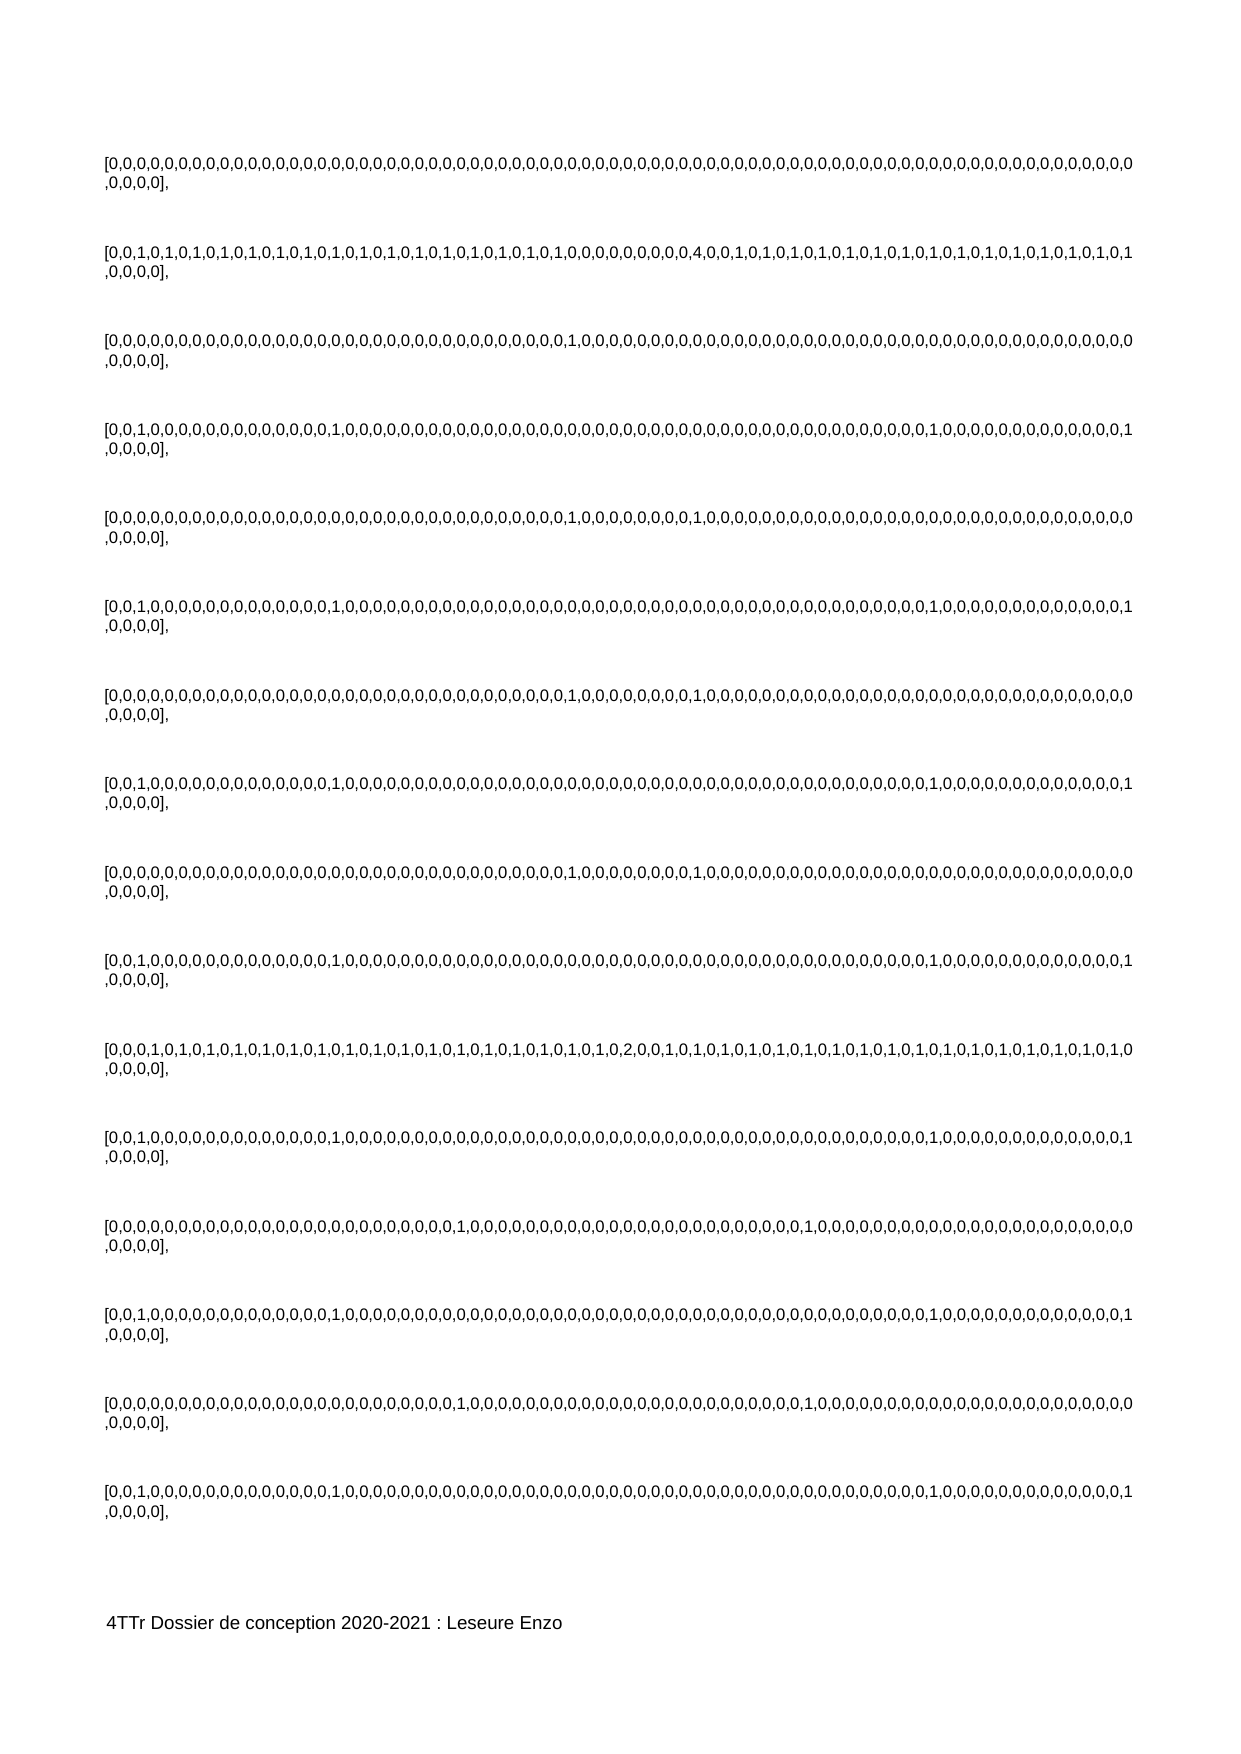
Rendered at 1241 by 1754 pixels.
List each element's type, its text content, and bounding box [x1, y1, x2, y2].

text [0,0,1,0,0,0,0,0,0,0,0,0,0,0,0,0,1,0,0,0,0,0,0,0,0,0,0,0,0,0,0,0,0,0,0,0,0,0,0,0,0,0,0,0,0,0,0,0,0,0,0,0,0,0,0,0,0,0,0,1,0,0,0,0,0,0,0,0,0,0,0,0,0,1,0,0,0,0], [104, 1444, 1134, 1521]
text [0,0,1,0,0,0,0,0,0,0,0,0,0,0,0,0,1,0,0,0,0,0,0,0,0,0,0,0,0,0,0,0,0,0,0,0,0,0,0,0,0,0,0,0,0,0,0,0,0,0,0,0,0,0,0,0,0,0,0,1,0,0,0,0,0,0,0,0,0,0,0,0,0,1,0,0,0,0], [104, 1267, 1134, 1343]
text [0,0,1,0,0,0,0,0,0,0,0,0,0,0,0,0,1,0,0,0,0,0,0,0,0,0,0,0,0,0,0,0,0,0,0,0,0,0,0,0,0,0,0,0,0,0,0,0,0,0,0,0,0,0,0,0,0,0,0,1,0,0,0,0,0,0,0,0,0,0,0,0,0,1,0,0,0,0], [104, 913, 1134, 989]
text [0,0,0,0,0,0,0,0,0,0,0,0,0,0,0,0,0,0,0,0,0,0,0,0,0,0,0,0,0,0,0,0,0,1,0,0,0,0,0,0,0,0,0,0,0,0,0,0,0,0,0,0,0,0,0,0,0,0,0,0,0,0,0,0,0,0,0,0,0,0,0,0,0,0,0,0,0,0], [104, 293, 1134, 369]
text [0,0,0,1,0,1,0,1,0,1,0,1,0,1,0,1,0,1,0,1,0,1,0,1,0,1,0,1,0,1,0,1,0,1,0,1,0,2,0,0,1,0,1,0,1,0,1,0,1,0,1,0,1,0,1,0,1,0,1,0,1,0,1,0,1,0,1,0,1,0,1,0,1,0,0,0,0,0], [104, 1001, 1134, 1078]
text [0,0,0,0,0,0,0,0,0,0,0,0,0,0,0,0,0,0,0,0,0,0,0,0,0,0,0,0,0,0,0,0,0,1,0,0,0,0,0,0,0,0,1,0,0,0,0,0,0,0,0,0,0,0,0,0,0,0,0,0,0,0,0,0,0,0,0,0,0,0,0,0,0,0,0,0,0,0], [104, 824, 1134, 901]
text [0,0,0,0,0,0,0,0,0,0,0,0,0,0,0,0,0,0,0,0,0,0,0,0,0,0,0,0,0,0,0,0,0,1,0,0,0,0,0,0,0,0,1,0,0,0,0,0,0,0,0,0,0,0,0,0,0,0,0,0,0,0,0,0,0,0,0,0,0,0,0,0,0,0,0,0,0,0], [104, 647, 1134, 724]
text [0,0,0,0,0,0,0,0,0,0,0,0,0,0,0,0,0,0,0,0,0,0,0,0,0,0,0,0,0,0,0,0,0,0,0,0,0,0,0,0,0,0,0,0,0,0,0,0,0,0,0,0,0,0,0,0,0,0,0,0,0,0,0,0,0,0,0,0,0,0,0,0,0,0,0,0,0,0], [104, 154, 1134, 192]
text [0,0,1,0,0,0,0,0,0,0,0,0,0,0,0,0,1,0,0,0,0,0,0,0,0,0,0,0,0,0,0,0,0,0,0,0,0,0,0,0,0,0,0,0,0,0,0,0,0,0,0,0,0,0,0,0,0,0,0,1,0,0,0,0,0,0,0,0,0,0,0,0,0,1,0,0,0,0], [104, 736, 1134, 812]
text [0,0,1,0,0,0,0,0,0,0,0,0,0,0,0,0,1,0,0,0,0,0,0,0,0,0,0,0,0,0,0,0,0,0,0,0,0,0,0,0,0,0,0,0,0,0,0,0,0,0,0,0,0,0,0,0,0,0,0,1,0,0,0,0,0,0,0,0,0,0,0,0,0,1,0,0,0,0], [104, 381, 1134, 458]
text [0,0,0,0,0,0,0,0,0,0,0,0,0,0,0,0,0,0,0,0,0,0,0,0,0,1,0,0,0,0,0,0,0,0,0,0,0,0,0,0,0,0,0,0,0,0,0,0,0,0,1,0,0,0,0,0,0,0,0,0,0,0,0,0,0,0,0,0,0,0,0,0,0,0,0,0,0,0], [104, 1355, 1134, 1432]
text [0,0,1,0,1,0,1,0,1,0,1,0,1,0,1,0,1,0,1,0,1,0,1,0,1,0,1,0,1,0,1,0,1,0,0,0,0,0,0,0,0,0,4,0,0,1,0,1,0,1,0,1,0,1,0,1,0,1,0,1,0,1,0,1,0,1,0,1,0,1,0,1,0,1,0,0,0,0], [104, 204, 1134, 281]
text [0,0,0,0,0,0,0,0,0,0,0,0,0,0,0,0,0,0,0,0,0,0,0,0,0,1,0,0,0,0,0,0,0,0,0,0,0,0,0,0,0,0,0,0,0,0,0,0,0,0,1,0,0,0,0,0,0,0,0,0,0,0,0,0,0,0,0,0,0,0,0,0,0,0,0,0,0,0], [104, 1178, 1134, 1255]
text [0,0,1,0,0,0,0,0,0,0,0,0,0,0,0,0,1,0,0,0,0,0,0,0,0,0,0,0,0,0,0,0,0,0,0,0,0,0,0,0,0,0,0,0,0,0,0,0,0,0,0,0,0,0,0,0,0,0,0,1,0,0,0,0,0,0,0,0,0,0,0,0,0,1,0,0,0,0], [104, 1090, 1134, 1166]
text [0,0,1,0,0,0,0,0,0,0,0,0,0,0,0,0,1,0,0,0,0,0,0,0,0,0,0,0,0,0,0,0,0,0,0,0,0,0,0,0,0,0,0,0,0,0,0,0,0,0,0,0,0,0,0,0,0,0,0,1,0,0,0,0,0,0,0,0,0,0,0,0,0,1,0,0,0,0], [104, 558, 1134, 635]
text [104, 1532, 1134, 1571]
text [0,0,0,0,0,0,0,0,0,0,0,0,0,0,0,0,0,0,0,0,0,0,0,0,0,0,0,0,0,0,0,0,0,1,0,0,0,0,0,0,0,0,1,0,0,0,0,0,0,0,0,0,0,0,0,0,0,0,0,0,0,0,0,0,0,0,0,0,0,0,0,0,0,0,0,0,0,0], [104, 470, 1134, 547]
